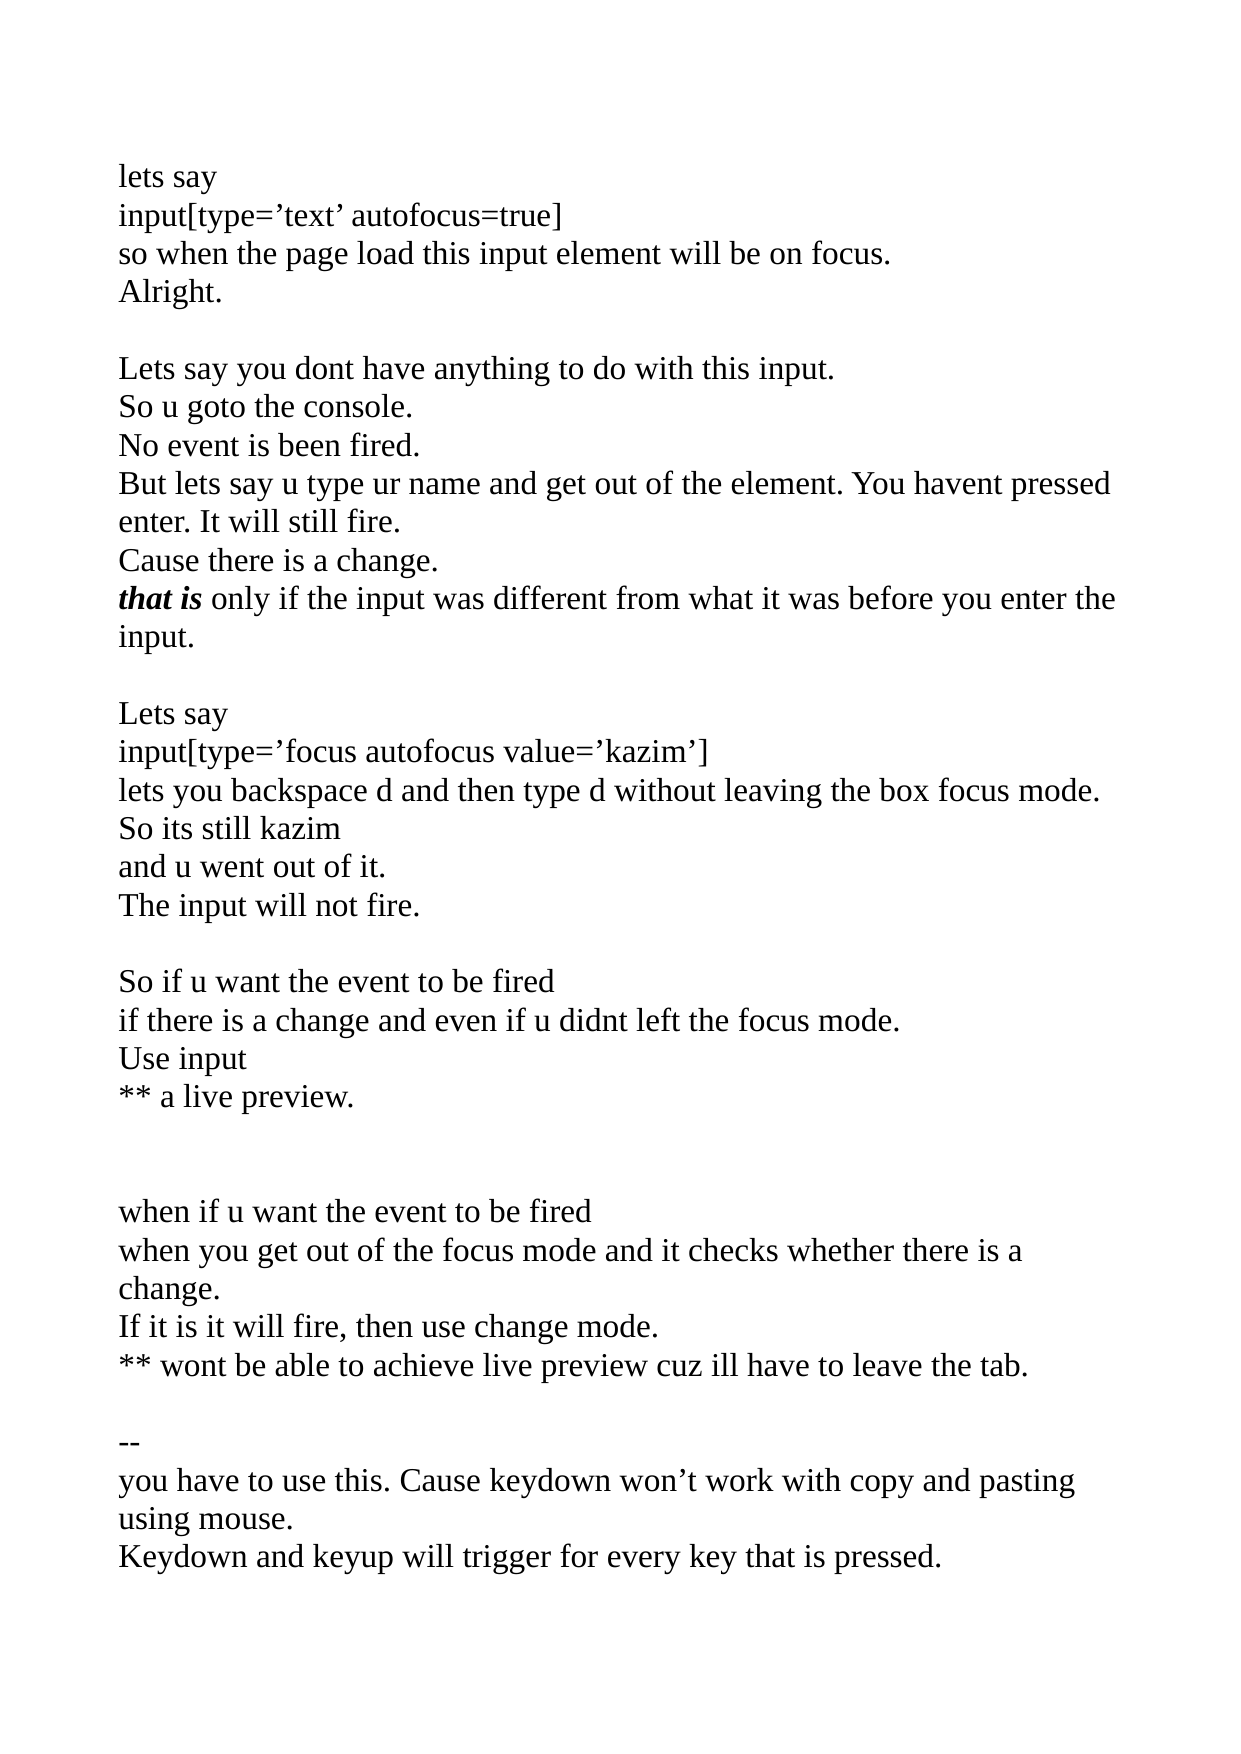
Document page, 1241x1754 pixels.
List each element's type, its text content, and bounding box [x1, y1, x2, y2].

text when you get out of the focus mode and it checks whether there is a change. [118, 1230, 1122, 1306]
text input[type=’text’ autofocus=true] [118, 195, 1122, 233]
text So u goto the console. [118, 386, 1122, 425]
text lets you backspace d and then type d without leaving the box focus mode. [118, 770, 1122, 808]
text ** wont be able to achieve live preview cuz ill have to leave the tab. [118, 1345, 1122, 1383]
text But lets say u type ur name and get out of the element. You havent pressed enter. It will still fire. [118, 463, 1122, 540]
text So if u want the event to be fired [118, 961, 1122, 1000]
text If it is it will fire, then use change mode. [118, 1306, 1122, 1345]
text so when the page load this input element will be on focus. [118, 233, 1122, 271]
text -- [118, 1421, 1122, 1460]
text No event is been fired. [118, 425, 1122, 463]
text The input will not fire. [118, 885, 1122, 923]
text when if u want the event to be fired [118, 1191, 1122, 1230]
text Lets say you dont have anything to do with this input. [118, 348, 1122, 386]
text lets say [118, 156, 1122, 195]
text So its still kazim [118, 808, 1122, 846]
text Use input [118, 1038, 1122, 1076]
text ** a live preview. [118, 1076, 1122, 1115]
text and u went out of it. [118, 846, 1122, 885]
text Cause there is a change. [118, 540, 1122, 578]
text you have to use this. Cause keydown won’t work with copy and pasting using mouse. [118, 1460, 1122, 1536]
text Lets say [118, 693, 1122, 731]
text input[type=’focus autofocus value=’kazim’] [118, 731, 1122, 770]
text Alright. [118, 271, 1122, 310]
text if there is a change and even if u didnt left the focus mode. [118, 1000, 1122, 1038]
text Keydown and keyup will trigger for every key that is pressed. [118, 1536, 1122, 1575]
text that is only if the input was different from what it was before you enter the input. [118, 578, 1122, 655]
